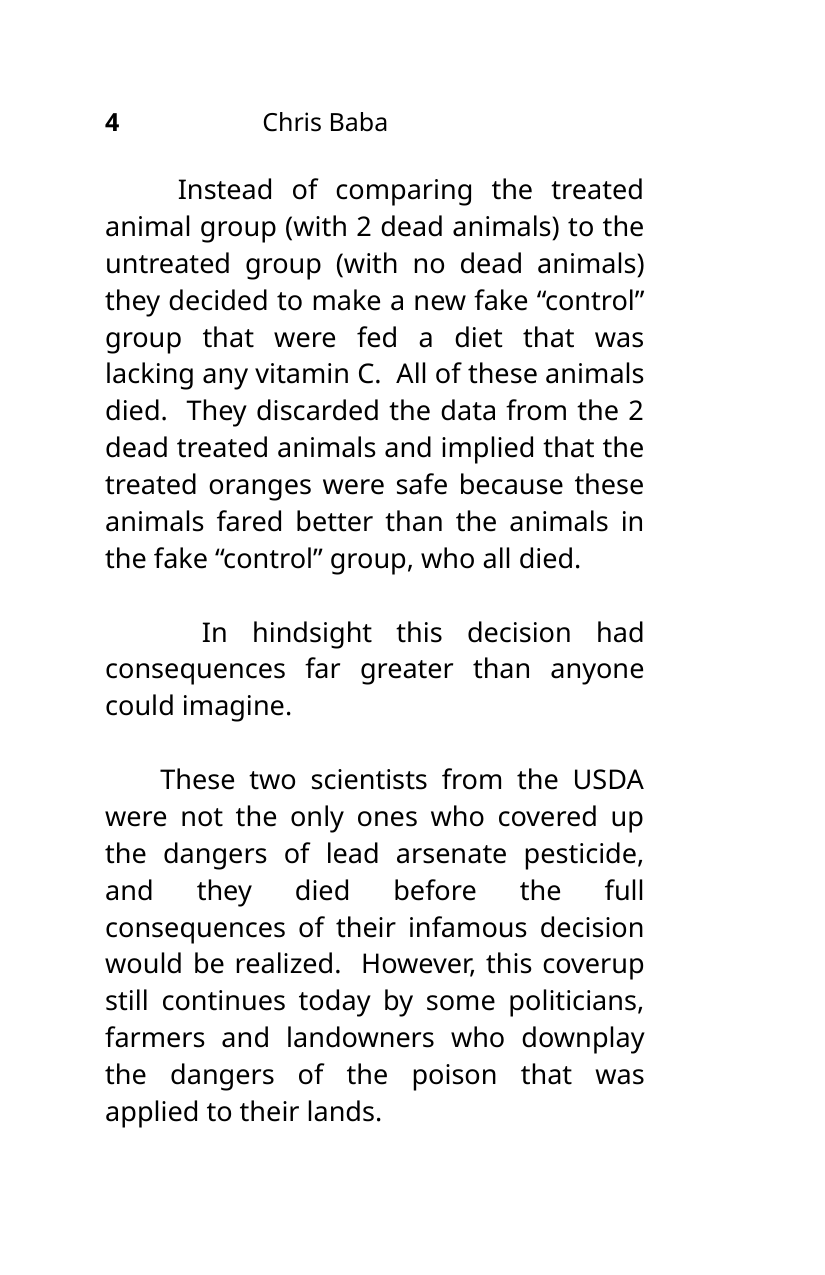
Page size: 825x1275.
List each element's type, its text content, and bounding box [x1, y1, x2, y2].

text Instead of comparing the treated animal group (with 2 dead animals) to the untreated group (with no dead animals) they decided to make a new fake “control” group that were fed a diet that was lacking any vitamin C. All of these animals died. They discarded the data from the 2 dead treated animals and implied that the treated oranges were safe because these animals fared better than the animals in the fake “control” group, who all died. [105, 171, 645, 576]
text In hindsight this decision had consequences far greater than anyone could imagine. [105, 613, 645, 724]
text These two scientists from the USDA were not the only ones who covered up the dangers of lead arsenate pesticide, and they died before the full consequences of their infamous decision would be realized. However, this coverup still continues today by some politicians, farmers and landowners who downplay the dangers of the poison that was applied to their lands. [105, 761, 645, 1129]
